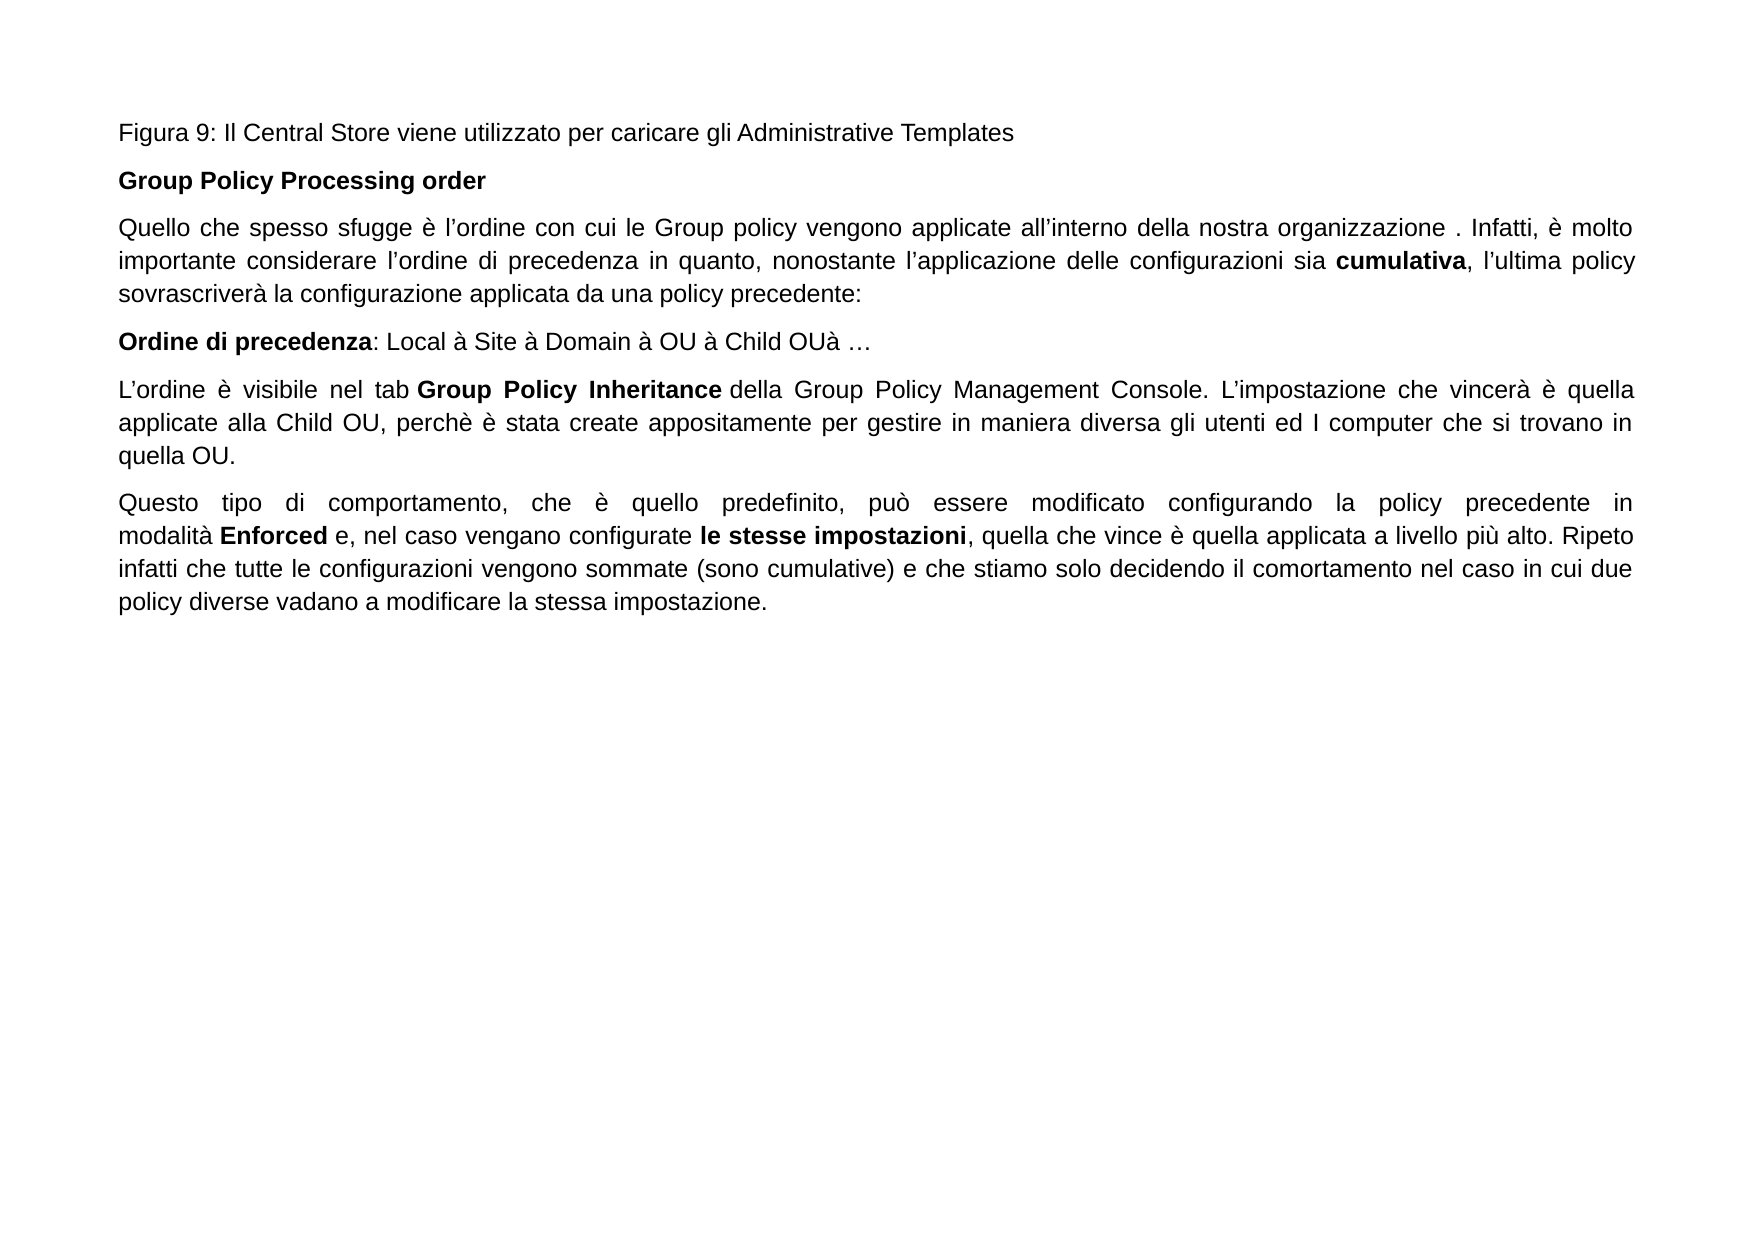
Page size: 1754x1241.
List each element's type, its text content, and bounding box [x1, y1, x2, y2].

text Figura 9: Il Central Store viene utilizzato per caricare gli Administrative Templates [118, 118, 1636, 147]
text Ordine di precedenza: Local à Site à Domain à OU à Child OUà … [118, 327, 1636, 356]
text L’ordine è visibile nel tab Group Policy Inheritance della Group Policy Management Console. L’impostazione che vincerà è quella applicate alla Child OU, perchè è stata create appositamente per gestire in maniera diversa gli utenti ed I computer che si trovano in quella OU. [118, 374, 1636, 469]
text Group Policy Processing order [118, 166, 1636, 194]
text Questo tipo di comportamento, che è quello predefinito, può essere modificato configurando la policy precedente in modalità Enforced e, nel caso vengano configurate le stesse impostazioni, quella che vince è quella applicata a livello più alto. Ripeto infatti che tutte le configurazioni vengono sommate (sono cumulative) e che stiamo solo decidendo il comortamento nel caso in cui due policy diverse vadano a modificare la stessa impostazione. [118, 488, 1636, 616]
text Quello che spesso sfugge è l’ordine con cui le Group policy vengono applicate all’interno della nostra organizzazione . Infatti, è molto importante considerare l’ordine di precedenza in quanto, nonostante l’applicazione delle configurazioni sia cumulativa, l’ultima policy sovrascriverà la configurazione applicata da una policy precedente: [118, 213, 1636, 308]
